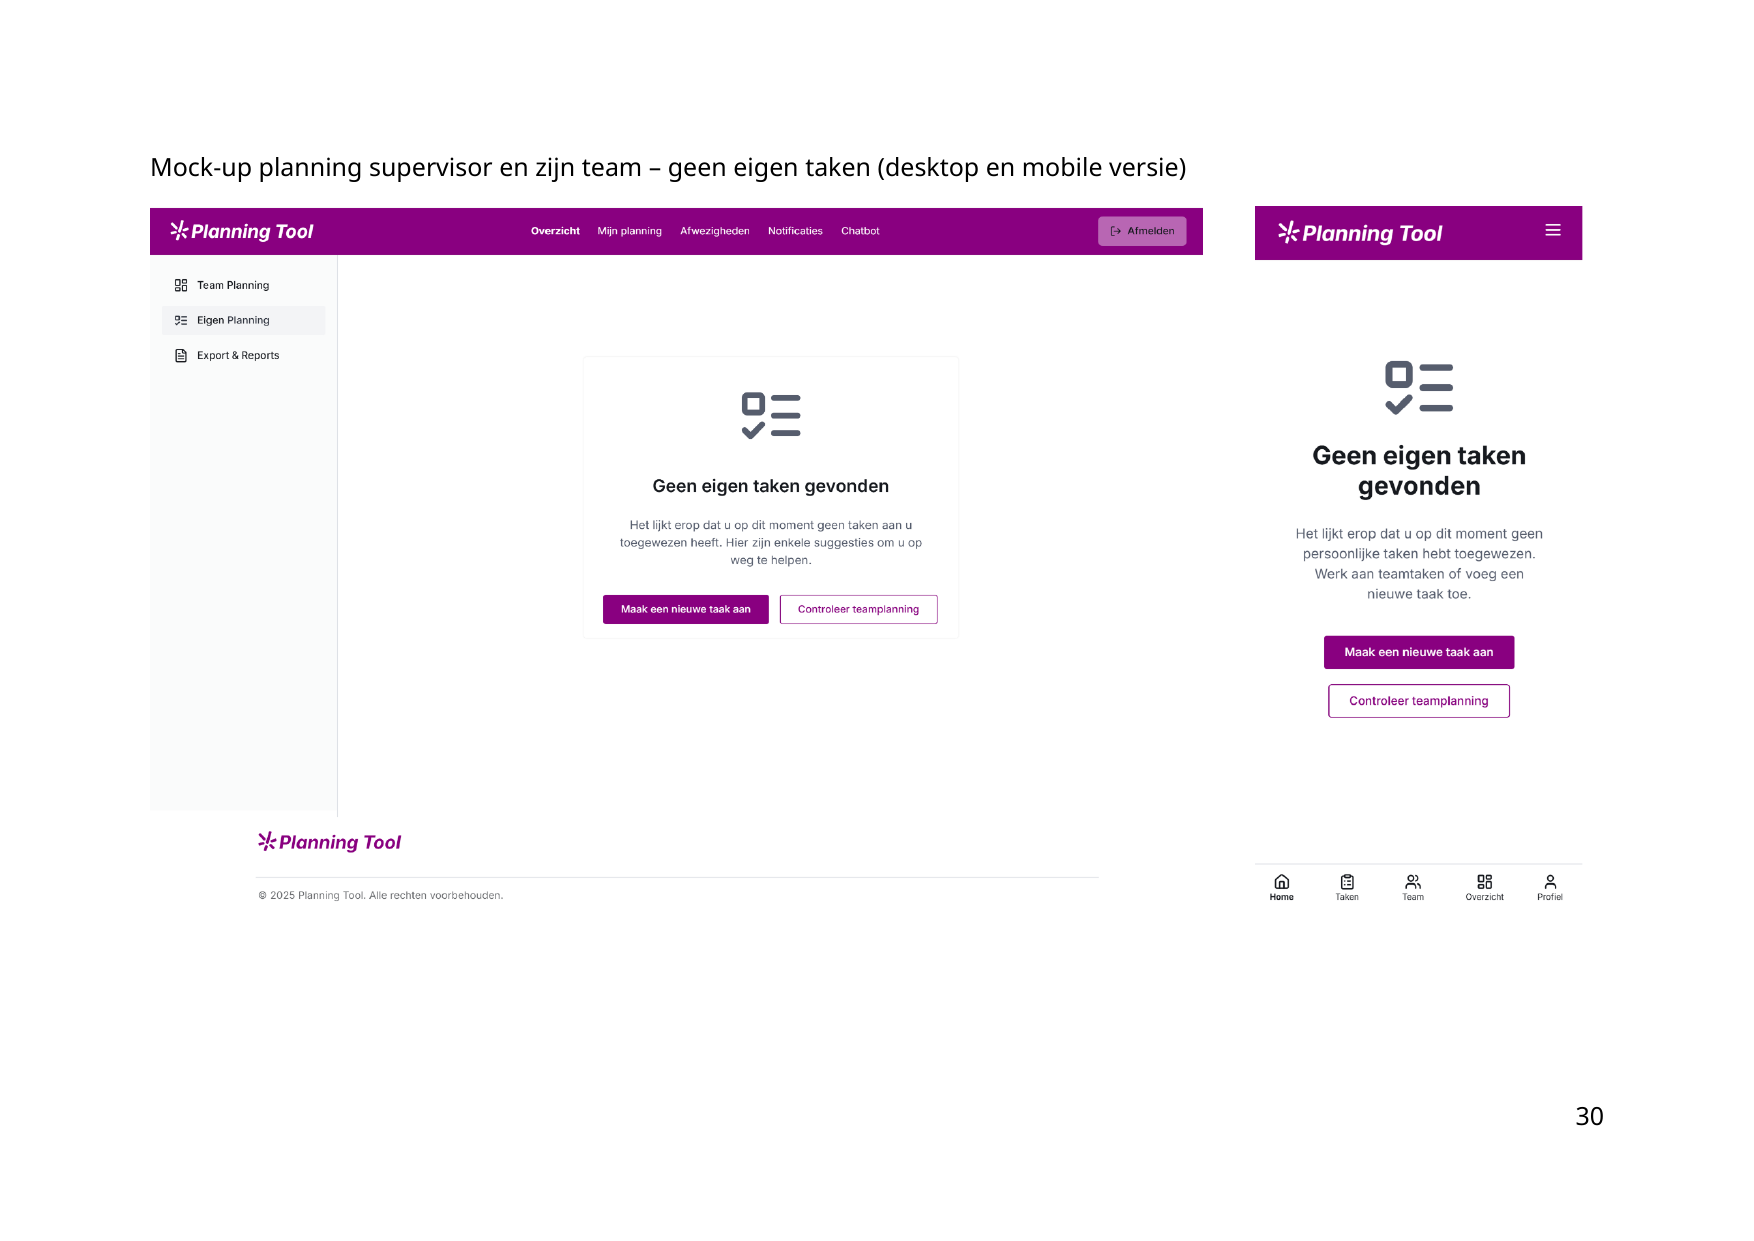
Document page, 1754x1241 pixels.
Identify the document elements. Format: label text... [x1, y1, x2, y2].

text Mock-up planning supervisor en zijn team – geen eigen taken (desktop en mobile versie) [150, 150, 1604, 184]
picture [1255, 206, 1583, 915]
picture [150, 206, 1203, 915]
